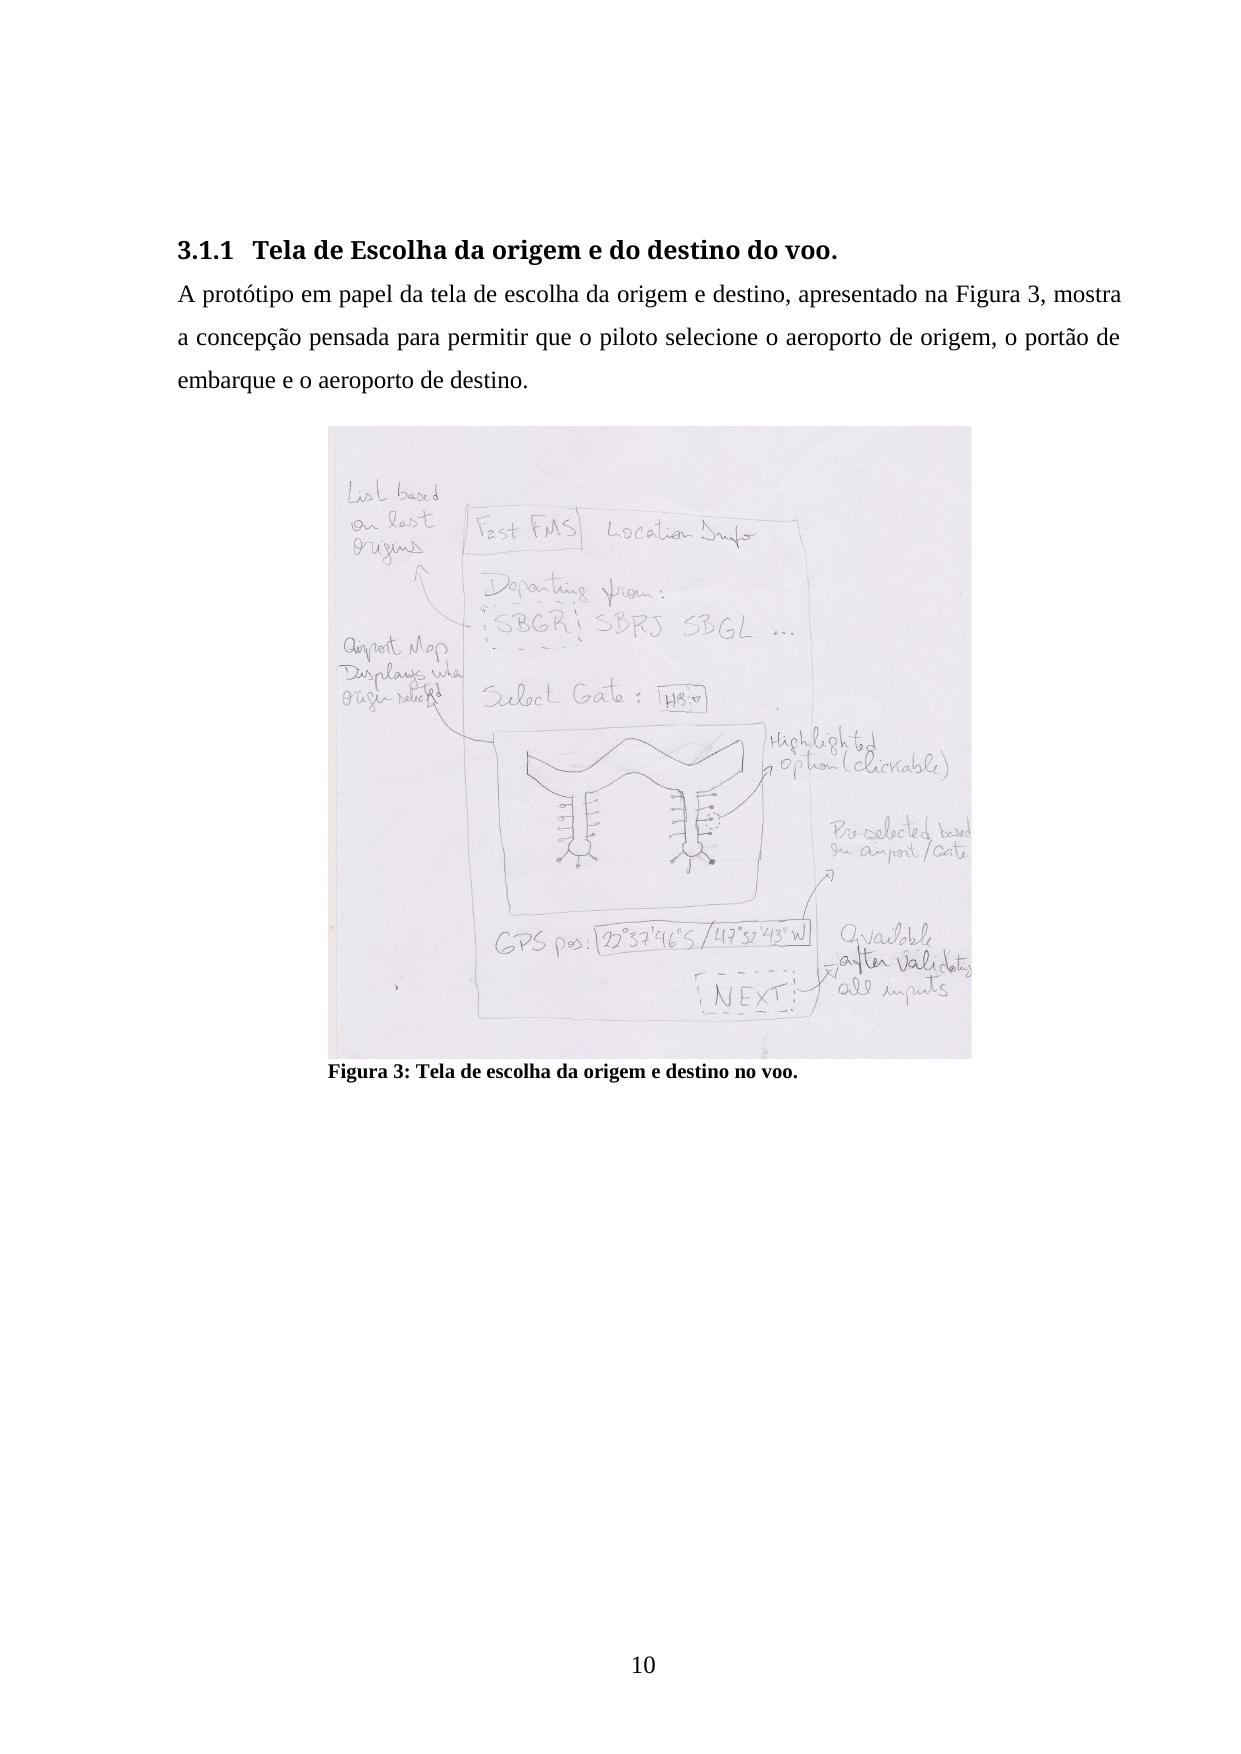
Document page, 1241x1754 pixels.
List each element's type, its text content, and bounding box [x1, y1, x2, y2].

picture [327, 426, 972, 1059]
text A protótipo em papel da tela de escolha da origem e destino, apresentado na Figura 3, mostra a concepção pensada para permitir que o piloto selecione o aeroporto de origem, o portão de embarque e o aeroporto de destino. [177, 279, 1122, 394]
subtitle Tela de Escolha da origem e do destino do voo. [177, 233, 1122, 267]
text Figura 3: Tela de escolha da origem e destino no voo. [328, 1059, 972, 1082]
